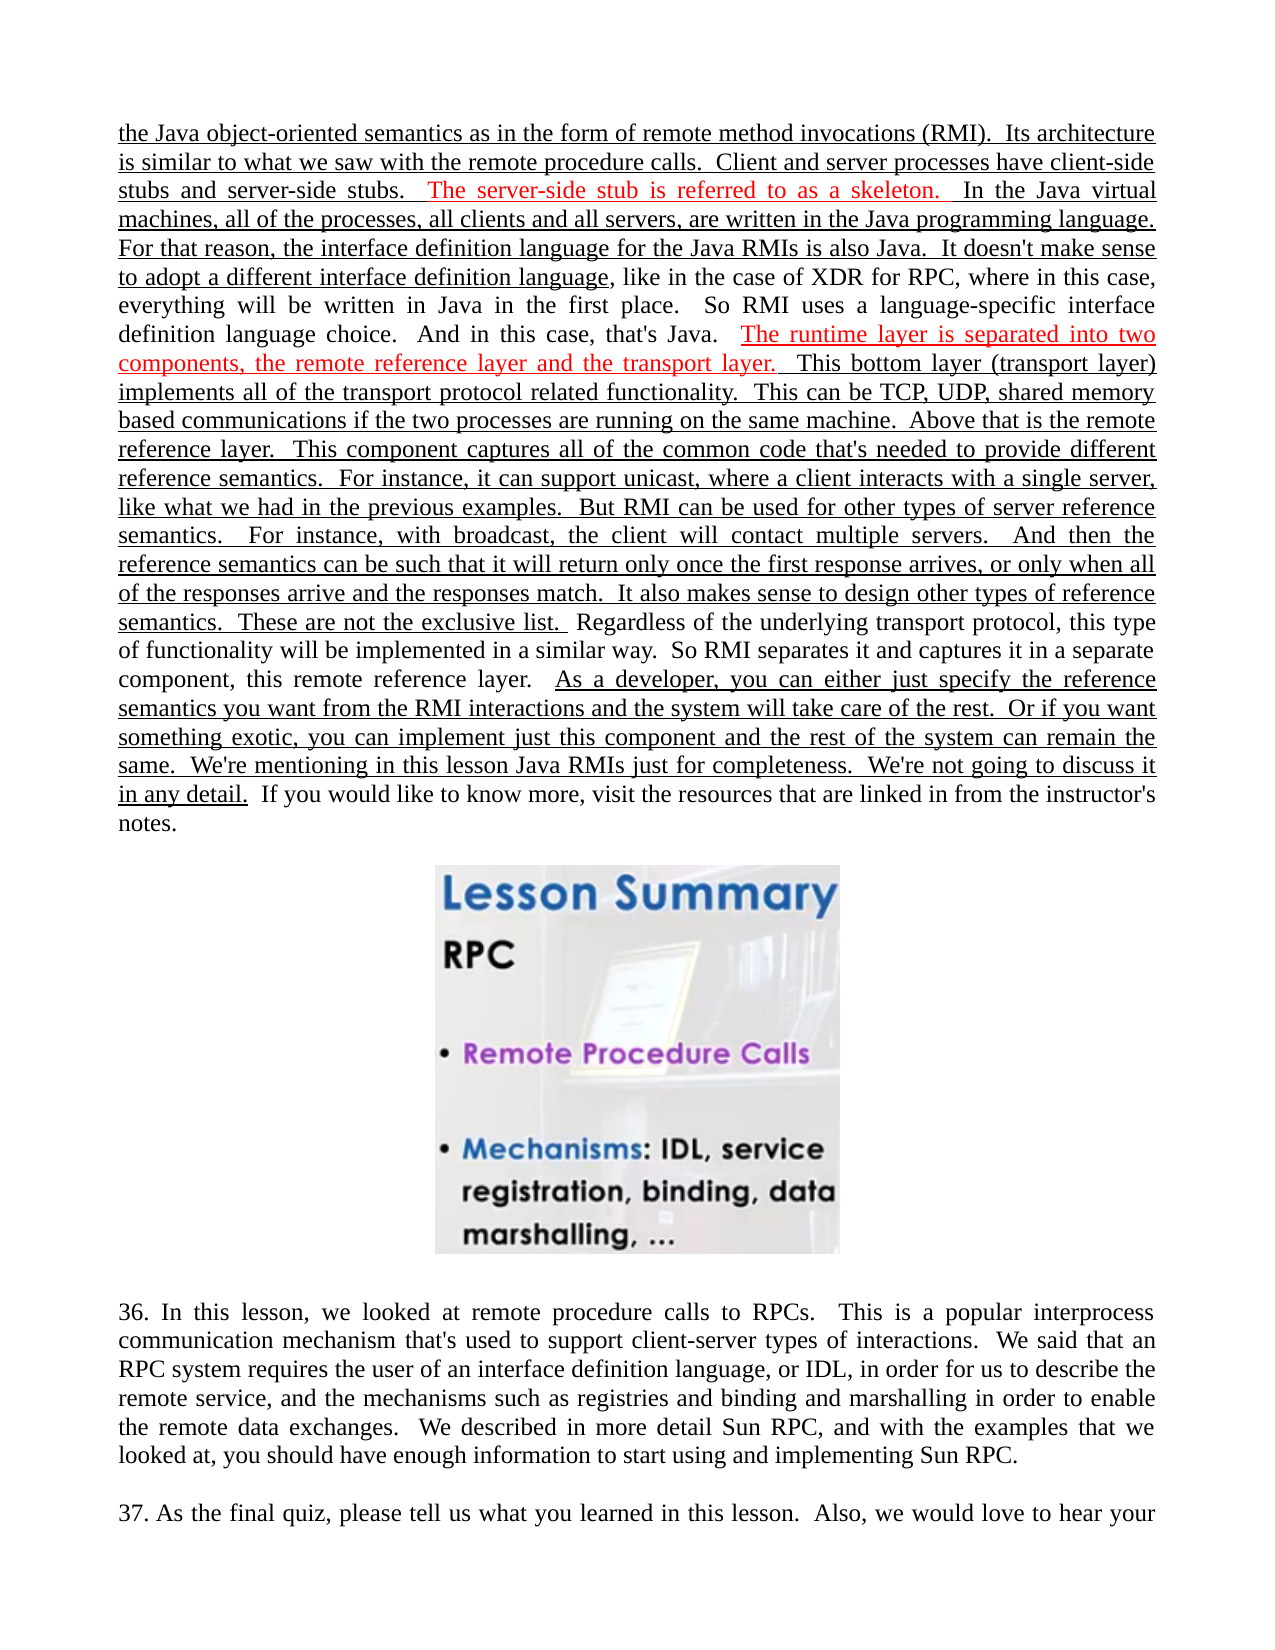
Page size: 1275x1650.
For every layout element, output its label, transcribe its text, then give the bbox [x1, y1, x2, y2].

text reference semantics. For instance, it can support unicast, where a client interacts with a single server, [118, 461, 1157, 488]
text to adopt a different interface definition language, like in the case of XDR for RPC, where in this case, everything will be written in Java in the first place. So RMI uses a language-specific interface definition language choice. And in this case, that's Java. The runtime layer is separated into two components, the remote reference layer and the transport layer. This bottom layer (transport layer) [118, 259, 1157, 373]
picture [435, 865, 840, 1254]
text the Java object-oriented semantics as in the form of remote method invocations (RMI). Its architecture is similar to what we saw with the remote procedure calls. Client and server processes have client-side stubs and server-side stubs. The server-side stub is referred to as a skeleton. In the Java virtual [118, 118, 1157, 201]
text 37. As the final quiz, please tell us what you learned in this lesson. Also, we would love to hear your [118, 1498, 1157, 1527]
text 36. In this lesson, we looked at remote procedure calls to RPCs. This is a popular interprocess communication mechanism that's used to support client-server types of interactions. We said that an RPC system requires the user of an interface definition language, or IDL, in order for us to describe the remote service, and the mechanisms such as registries and binding and marshalling in order to enable the remote data exchanges. We described in more detail Sun RPC, and with the examples that we looked at, you should have enough information to start using and implementing Sun RPC. [118, 1297, 1157, 1469]
text in any detail. If you would like to know more, visit the resources that are linked in from the instructor's notes. [118, 777, 1157, 837]
text machines, all of the processes, all clients and all servers, are written in the Java programming language. For that reason, the interface definition language for the Java RMIs is also Java. It doesn't make sense [118, 202, 1157, 258]
text like what we had in the previous examples. But RMI can be used for other types of server reference semantics. For instance, with broadcast, the client will contact multiple servers. And then the reference semantics can be such that it will return only once the first response arrives, or only when all of the responses arrive and the responses match. It also makes sense to design other types of reference semantics. These are not the exclusive list. Regardless of the underlying transport protocol, this type of functionality will be implemented in a similar way. So RMI separates it and captures it in a separate component, this remote reference layer. As a developer, you can either just specify the reference semantics you want from the RMI interactions and the system will take care of the rest. Or if you want [118, 489, 1157, 718]
text implements all of the transport protocol related functionality. This can be TCP, UDP, shared memory based communications if the two processes are running on the same machine. Above that is the remote [118, 374, 1157, 431]
text something exotic, you can implement just this component and the rest of the system can remain the [118, 719, 1157, 747]
text reference layer. This component captures all of the common code that's needed to provide different [118, 432, 1157, 459]
text same. We're mentioning in this lesson Java RMIs just for completeness. We're not going to discuss it [118, 748, 1157, 776]
